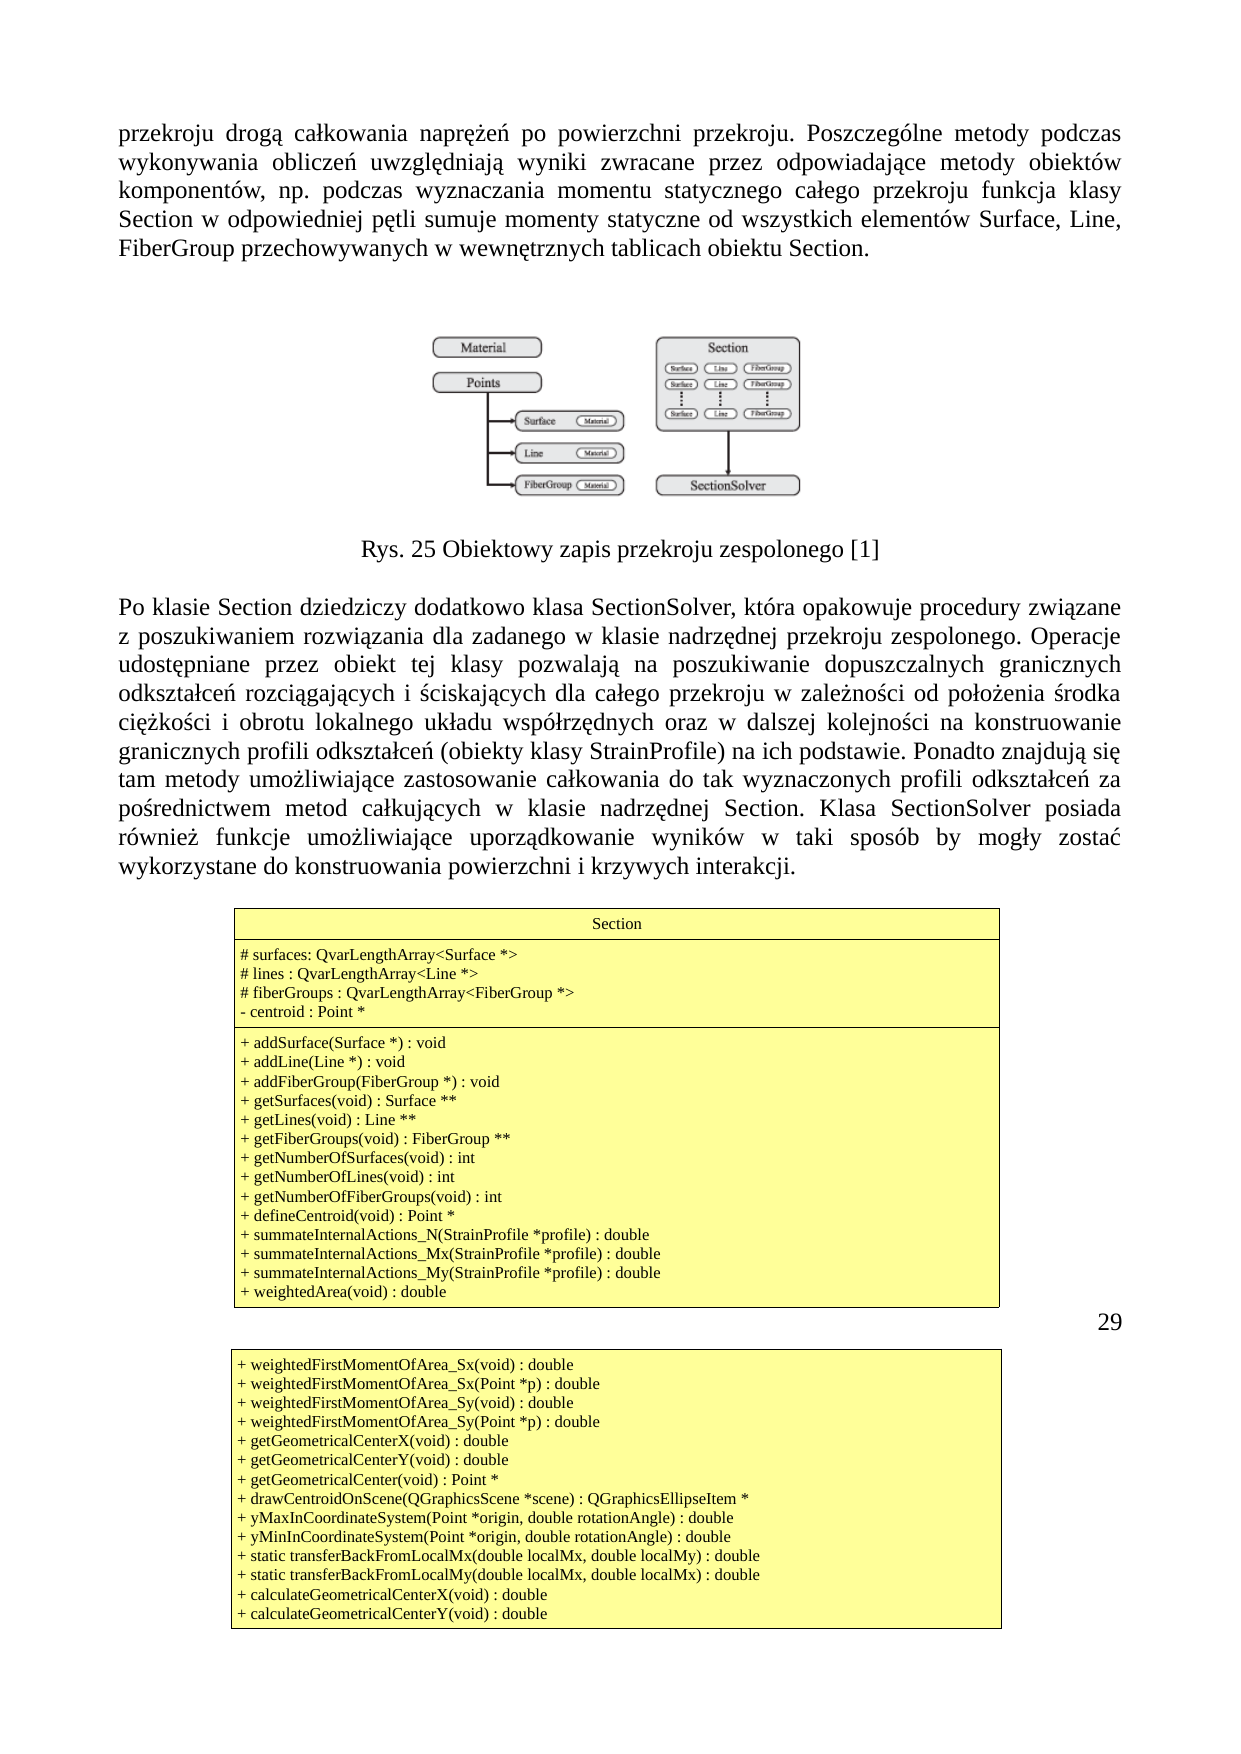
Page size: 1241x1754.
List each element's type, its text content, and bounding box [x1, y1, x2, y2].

table_header Section [235, 909, 999, 939]
text 29 [118, 1307, 1122, 1336]
picture [421, 319, 819, 506]
table_header + weightedFirstMomentOfArea_Sx(void) : double + weightedFirstMomentOfArea_Sx(Point *p) : double + weightedFirstMomentOfArea_Sy(void) : double + weightedFirstMomentOfArea_Sy(Point *p) : double + getGeometricalCenterX(void) : double + getGeometricalCenterY(void) : double + getGeometricalCenter(void) : Point * + drawCentroidOnScene(QGraphicsScene *scene) : QGraphicsEllipseItem * + yMaxInCoordinateSystem(Point *origin, double rotationAngle) : double + yMinInCoordinateSystem(Point *origin, double rotationAngle) : double + static transferBackFromLocalMx(double localMx, double localMy) : double + static transferBackFromLocalMy(double localMx, double localMx) : double + calculateGeometricalCenterX(void) : double + calculateGeometricalCenterY(void) : double [232, 1350, 1001, 1628]
table_cell + addSurface(Surface *) : void + addLine(Line *) : void + addFiberGroup(FiberGroup *) : void + getSurfaces(void) : Surface ** + getLines(void) : Line ** + getFiberGroups(void) : FiberGroup ** + getNumberOfSurfaces(void) : int + getNumberOfLines(void) : int + getNumberOfFiberGroups(void) : int + defineCentroid(void) : Point * + summateInternalActions_N(StrainProfile *profile) : double + summateInternalActions_Mx(StrainProfile *profile) : double + summateInternalActions_My(StrainProfile *profile) : double + weightedArea(void) : double [235, 1028, 999, 1307]
text Po klasie Section dziedziczy dodatkowo klasa SectionSolver, która opakowuje procedury związane z poszukiwaniem rozwiązania dla zadanego w klasie nadrzędnej przekroju zespolonego. Operacje udostępniane przez obiekt tej klasy pozwalają na poszukiwanie dopuszczalnych granicznych odkształceń rozciągających i ściskających dla całego przekroju w zależności od położenia środka ciężkości i obrotu lokalnego układu współrzędnych oraz w dalszej kolejności na konstruowanie granicznych profili odkształceń (obiekty klasy StrainProfile) na ich podstawie. Ponadto znajdują się tam metody umożliwiające zastosowanie całkowania do tak wyznaczonych profili odkształceń za pośrednictwem metod całkujących w klasie nadrzędnej Section. Klasa SectionSolver posiada również funkcje umożliwiające uporządkowanie wyników w taki sposób by mogły zostać wykorzystane do konstruowania powierzchni i krzywych interakcji. [118, 592, 1122, 879]
text przekroju drogą całkowania naprężeń po powierzchni przekroju. Poszczególne metody podczas wykonywania obliczeń uwzględniają wyniki zwracane przez odpowiadające metody obiektów komponentów, np. podczas wyznaczania momentu statycznego całego przekroju funkcja klasy Section w odpowiedniej pętli sumuje momenty statyczne od wszystkich elementów Surface, Line, FiberGroup przechowywanych w wewnętrznych tablicach obiektu Section. [118, 118, 1122, 262]
text Rys. 25 Obiektowy zapis przekroju zespolonego [1] [118, 319, 1122, 563]
table_cell # surfaces: QvarLengthArray<Surface *> # lines : QvarLengthArray<Line *> # fiberGroups : QvarLengthArray<FiberGroup *> - centroid : Point * [235, 940, 999, 1027]
